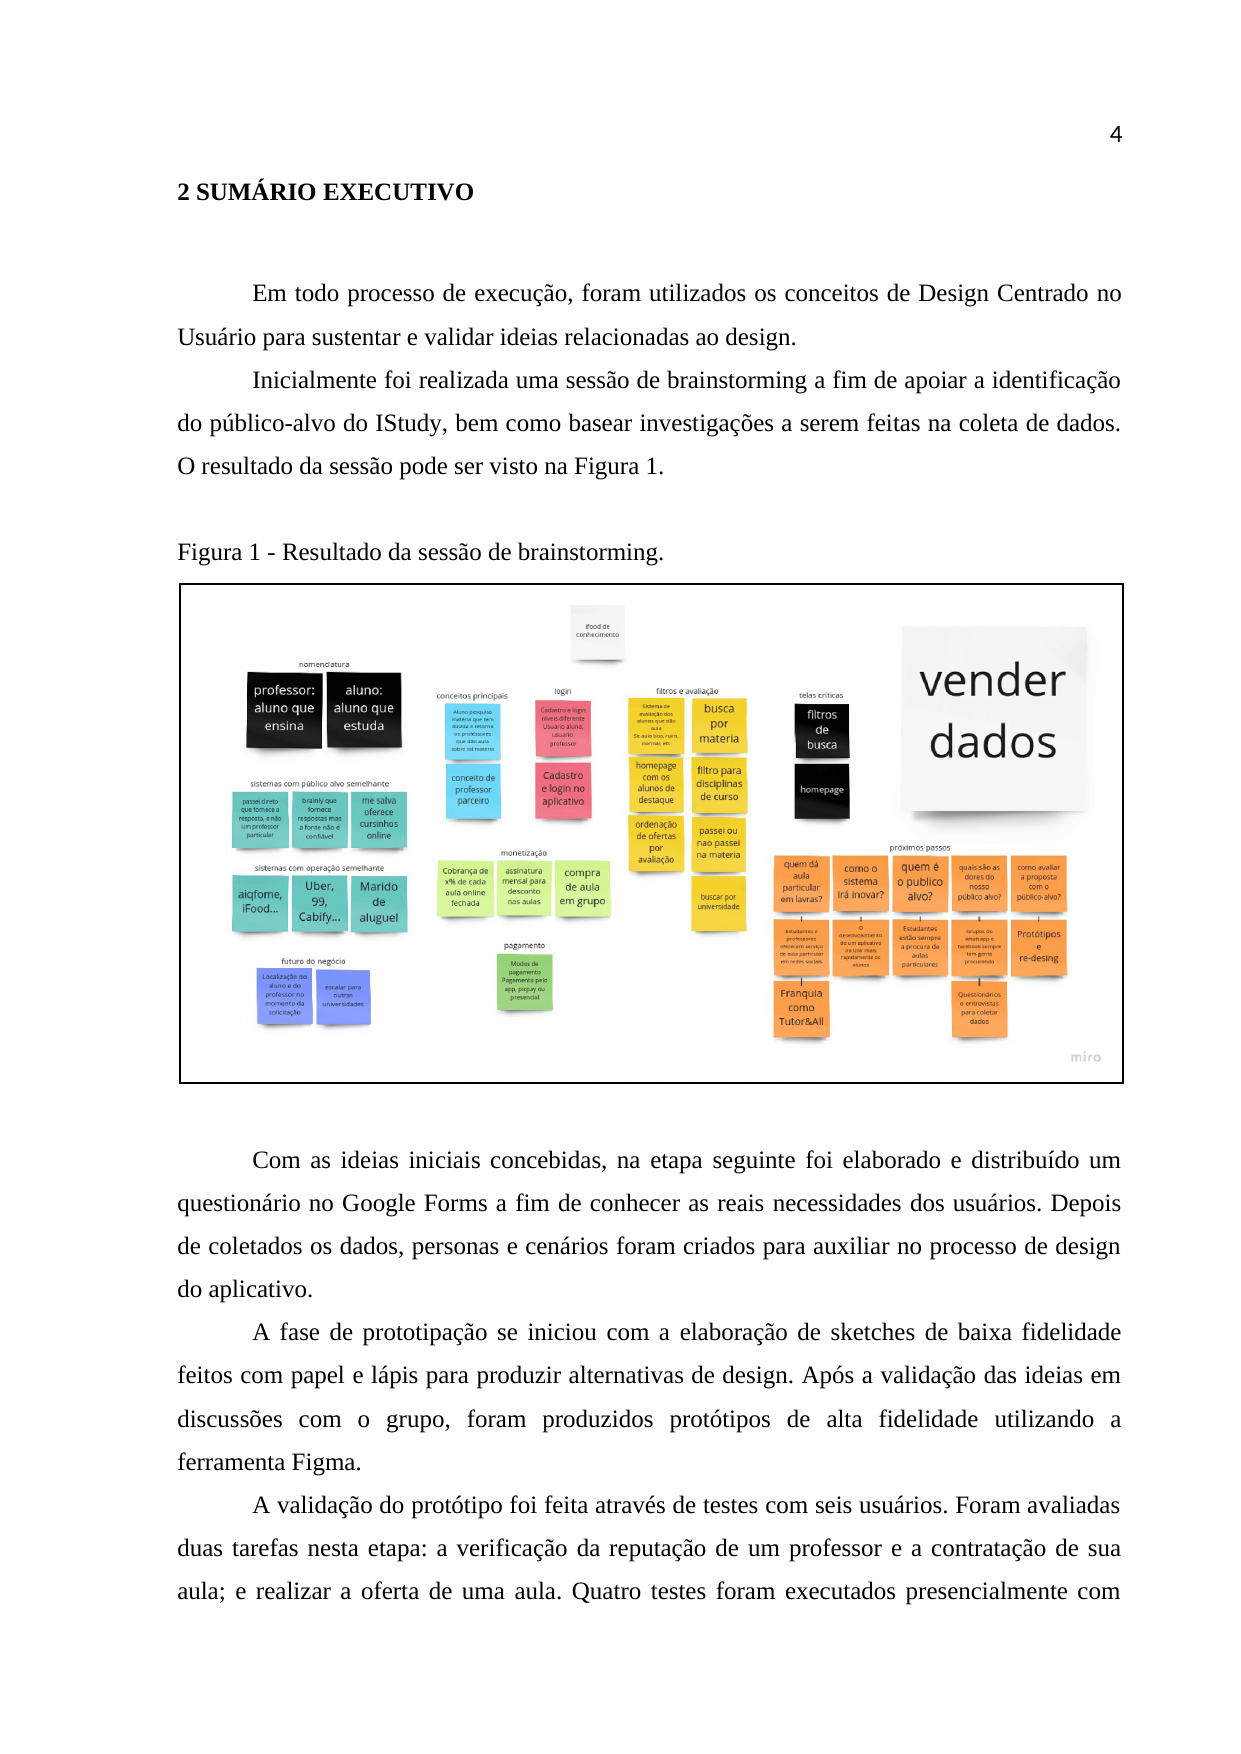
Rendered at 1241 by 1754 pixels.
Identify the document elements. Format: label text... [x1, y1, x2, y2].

text A validação do protótipo foi feita através de testes com seis usuários. Foram avaliadas duas tarefas nesta etapa: a verificação da reputação de um professor e a contratação de sua aula; e realizar a oferta de uma aula. Quatro testes foram executados presencialmente com [177, 1490, 1122, 1605]
text A fase de prototipação se iniciou com a elaboração de sketches de baixa fidelidade feitos com papel e lápis para produzir alternativas de design. Após a validação das ideias em discussões com o grupo, foram produzidos protótipos de alta fidelidade utilizando a ferramenta Figma. [177, 1317, 1122, 1476]
text Com as ideias iniciais concebidas, na etapa seguinte foi elaborado e distribuído um questionário no Google Forms a fim de conhecer as reais necessidades dos usuários. Depois de coletados os dados, personas e cenários foram criados para auxiliar no processo de design do aplicativo. [177, 1145, 1122, 1303]
picture [181, 585, 1122, 1082]
text Inicialmente foi realizada uma sessão de brainstorming a fim de apoiar a identificação do público-alvo do IStudy, bem como basear investigações a serem feitas na coleta de dados. O resultado da sessão pode ser visto na Figura 1. [177, 365, 1122, 480]
subtitle 2 SUMÁRIO EXECUTIVO [177, 177, 1122, 206]
text Figura 1 - Resultado da sessão de brainstorming. [177, 537, 1122, 566]
text Em todo processo de execução, foram utilizados os conceitos de Design Centrado no Usuário para sustentar e validar ideias relacionadas ao design. [177, 278, 1122, 350]
